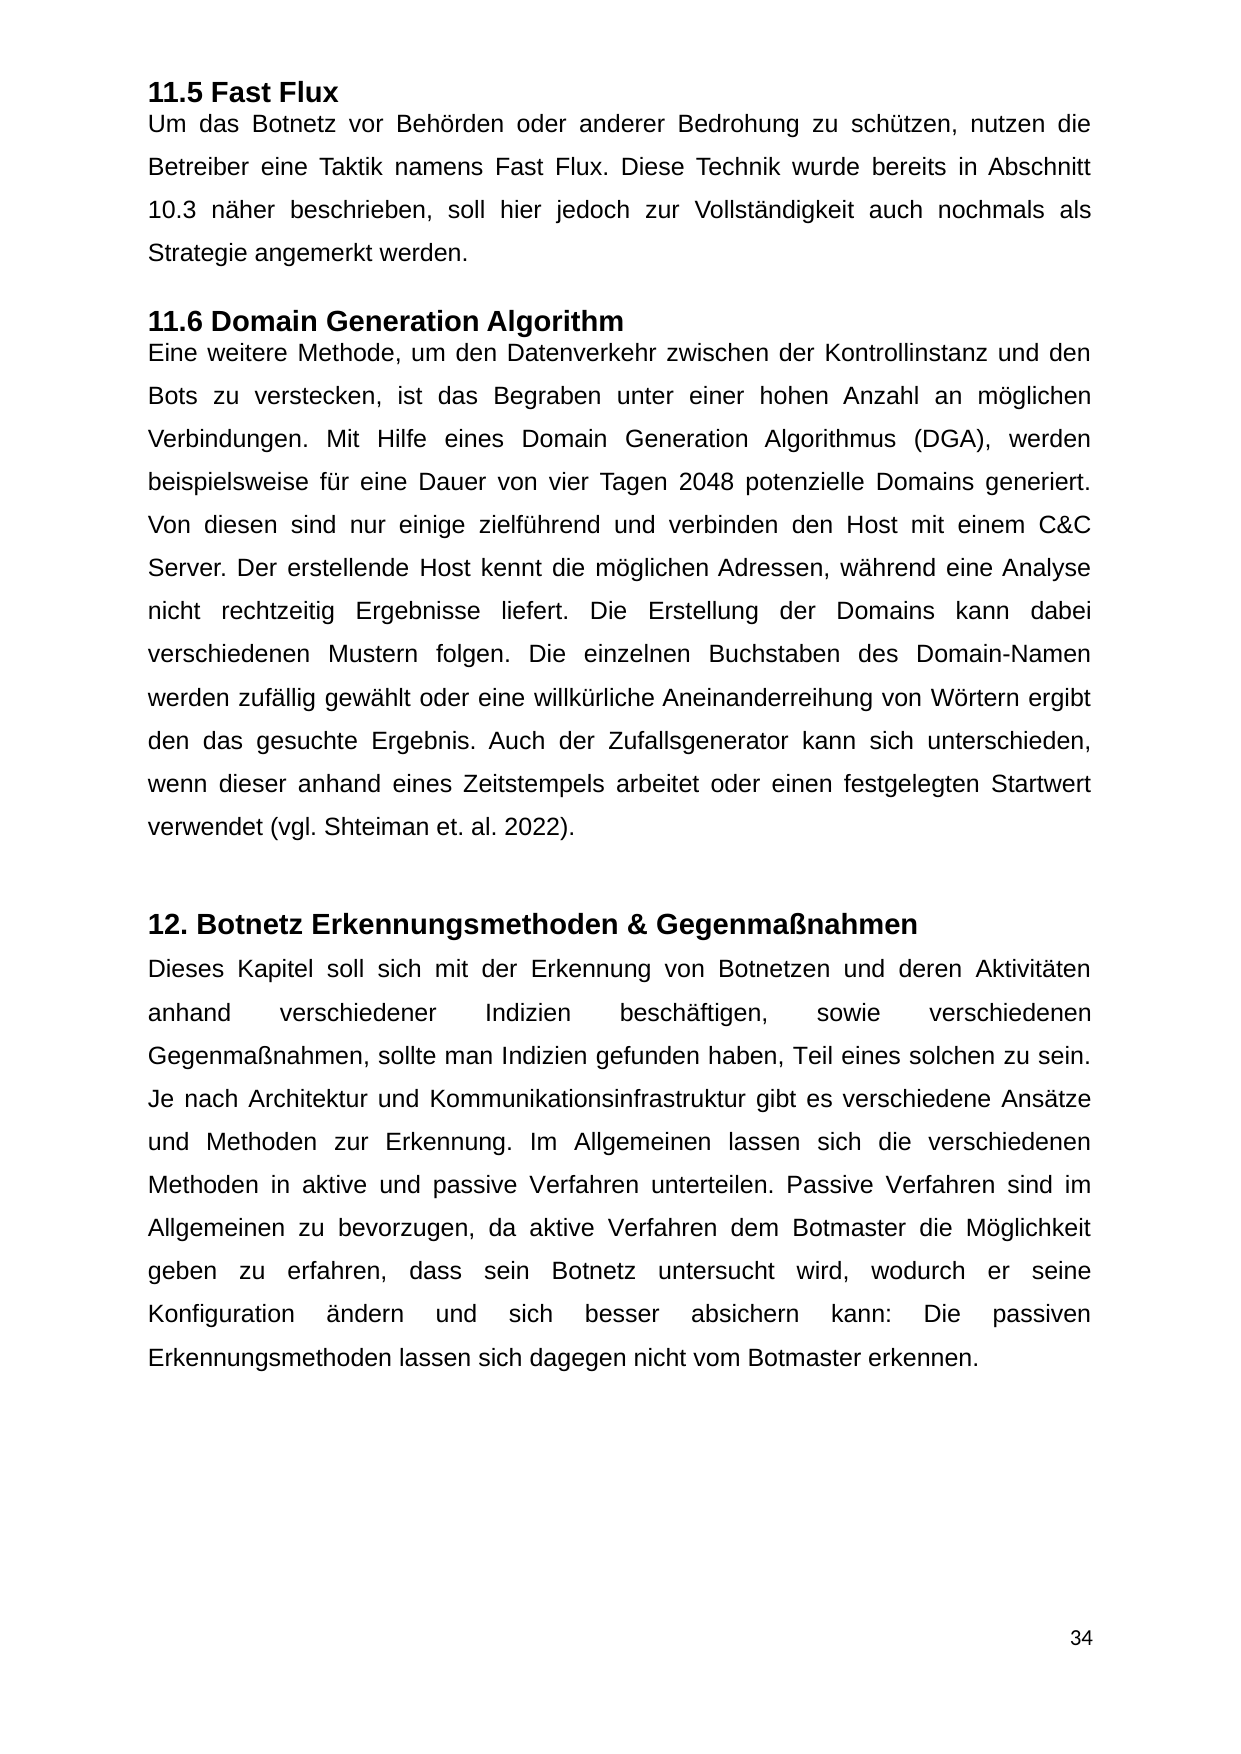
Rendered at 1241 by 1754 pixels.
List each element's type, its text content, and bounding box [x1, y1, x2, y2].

subtitle 11.5 Fast Flux [148, 75, 1093, 108]
text Eine weitere Methode, um den Datenverkehr zwischen der Kontrollinstanz und den Bots zu verstecken, ist das Begraben unter einer hohen Anzahl an möglichen Verbindungen. Mit Hilfe eines Domain Generation Algorithmus (DGA), werden beispielsweise für eine Dauer von vier Tagen 2048 potenzielle Domains generiert. Von diesen sind nur einige zielführend und verbinden den Host mit einem C&C Server. Der erstellende Host kennt die möglichen Adressen, während eine Analyse nicht rechtzeitig Ergebnisse liefert. Die Erstellung der Domains kann dabei verschiedenen Mustern folgen. Die einzelnen Buchstaben des Domain-Namen werden zufällig gewählt oder eine willkürliche Aneinanderreihung von Wörtern ergibt den das gesuchte Ergebnis. Auch der Zufallsgenerator kann sich unterschieden, wenn dieser anhand eines Zeitstempels arbeitet oder einen festgelegten Startwert verwendet (vgl. Shteiman et. al. 2022). [148, 337, 1093, 841]
text Dieses Kapitel soll sich mit der Erkennung von Botnetzen und deren Aktivitäten anhand verschiedener Indizien beschäftigen, sowie verschiedenen Gegenmaßnahmen, sollte man Indizien gefunden haben, Teil eines solchen zu sein. Je nach Architektur und Kommunikationsinfrastruktur gibt es verschiedene Ansätze und Methoden zur Erkennung. Im Allgemeinen lassen sich die verschiedenen Methoden in aktive und passive Verfahren unterteilen. Passive Verfahren sind im Allgemeinen zu bevorzugen, da aktive Verfahren dem Botmaster die Möglichkeit geben zu erfahren, dass sein Botnetz untersucht wird, wodurch er seine Konfiguration ändern und sich besser absichern kann: Die passiven Erkennungsmethoden lassen sich dagegen nicht vom Botmaster erkennen. [148, 954, 1093, 1371]
text Um das Botnetz vor Behörden oder anderer Bedrohung zu schützen, nutzen die Betreiber eine Taktik namens Fast Flux. Diese Technik wurde bereits in Abschnitt 10.3 näher beschrieben, soll hier jedoch zur Vollständigkeit auch nochmals als Strategie angemerkt werden. [148, 108, 1093, 267]
subtitle 12. Botnetz Erkennungsmethoden & Gegenmaßnahmen [148, 907, 1093, 941]
subtitle 11.6 Domain Generation Algorithm [148, 304, 1093, 337]
